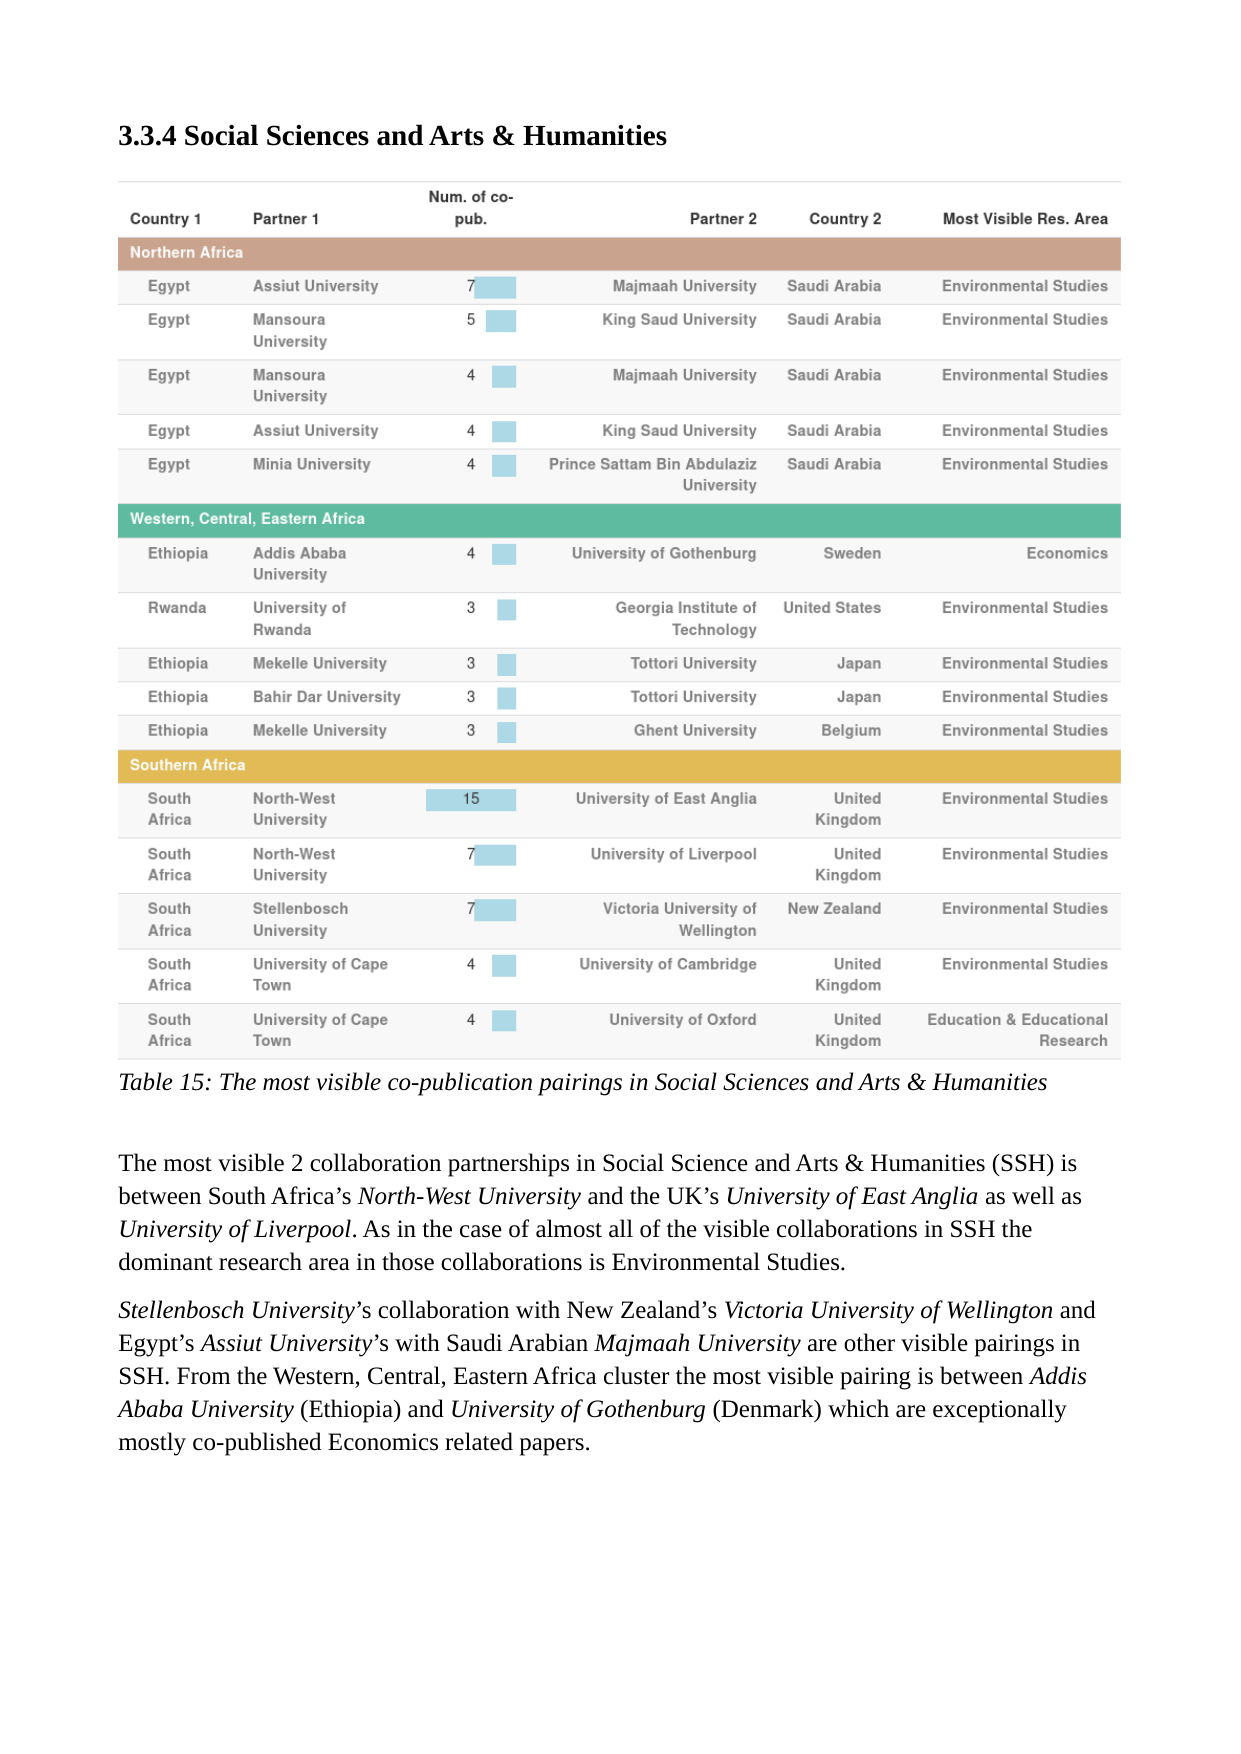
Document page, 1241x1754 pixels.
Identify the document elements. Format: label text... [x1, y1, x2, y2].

text Stellenbosch University’s collaboration with New Zealand’s Victoria University of Wellington and Egypt’s Assiut University’s with Saudi Arabian Majmaah University are other visible pairings in SSH. From the Western, Central, Eastern Africa cluster the most visible pairing is between Addis Ababa University (Ethiopia) and University of Gothenburg (Denmark) which are exceptionally mostly co-published Economics related papers. [118, 1295, 1122, 1456]
subtitle 3.3.4 Social Sciences and Arts & Humanities [118, 118, 1122, 152]
text The most visible 2 collaboration partnerships in Social Science and Arts & Humanities (SSH) is between South Africa’s North-West University and the UK’s University of East Anglia as well as University of Liverpool. As in the case of almost all of the visible collaborations in SSH the dominant research area in those collaborations is Environmental Studies. [118, 1148, 1122, 1276]
text Table 15: The most visible co-publication pairings in Social Sciences and Arts & Humanities [118, 1068, 1122, 1096]
picture [118, 176, 1123, 1068]
